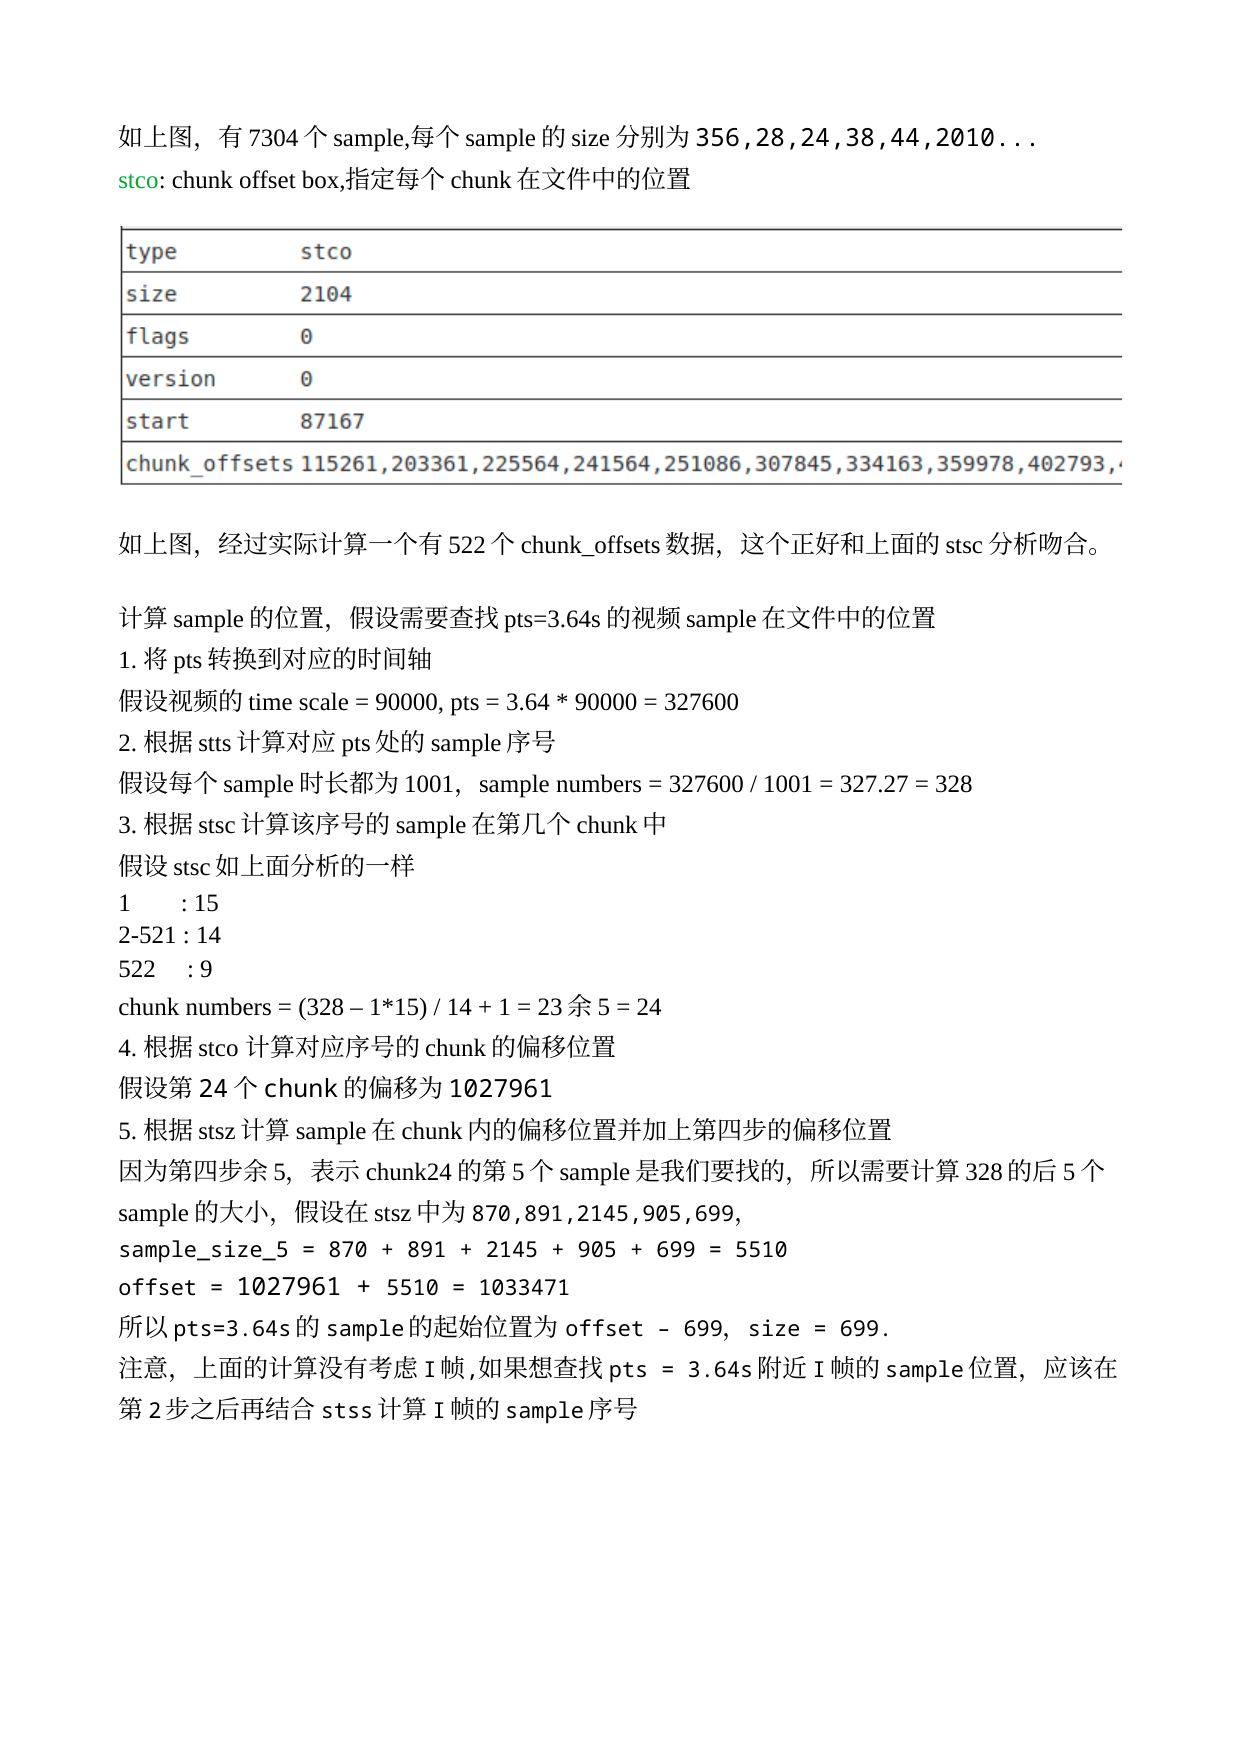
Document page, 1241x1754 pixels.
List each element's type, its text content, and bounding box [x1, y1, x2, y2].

text 所以pts=3.64s的sample的起始位置为 offset – 699，size = 699. [118, 1308, 1122, 1343]
text 1. 将pts转换到对应的时间轴 [118, 640, 1122, 676]
text 因为第四步余5，表示chunk24的第5个sample是我们要找的，所以需要计算328的后5个sample的大小，假设在stsz中为870,891,2145,905,699， [118, 1152, 1122, 1229]
text stco: chunk offset box,指定每个chunk在文件中的位置 [118, 159, 1122, 195]
text 注意，上面的计算没有考虑I帧,如果想查找pts = 3.64s附近I帧的sample位置，应该在第2步之后再结合stss计算I帧的sample序号 [118, 1349, 1122, 1426]
text 假设stsc如上面分析的一样 [118, 846, 1122, 882]
text 2-521 : 14 [118, 921, 1122, 949]
text 4. 根据stco 计算对应序号的chunk的偏移位置 [118, 1028, 1122, 1064]
text 2. 根据stts计算对应pts处的sample序号 [118, 723, 1122, 758]
text 如上图，经过实际计算一个有522个chunk_offsets数据，这个正好和上面的stsc分析吻合。 [118, 524, 1122, 561]
text chunk numbers = (328 – 1*15) / 14 + 1 = 23余5 = 24 [118, 987, 1122, 1023]
text 1 : 15 [118, 888, 1122, 916]
text 5. 根据stsz计算sample在chunk内的偏移位置并加上第四步的偏移位置 [118, 1111, 1122, 1146]
text 假设每个sample时长都为1001，sample numbers = 327600 / 1001 = 327.27 = 328 [118, 764, 1122, 800]
text 如上图，有7304个sample,每个sample的size分别为356,28,24,38,44,2010... [118, 118, 1122, 154]
text offset = 1027961 + 5510 = 1033471 [118, 1268, 1122, 1302]
text sample_size_5 = 870 + 891 + 2145 + 905 + 699 = 5510 [118, 1234, 1122, 1264]
text 522 : 9 [118, 954, 1122, 982]
text 假设第24个chunk的偏移为1027961 [118, 1069, 1122, 1105]
text 计算sample的位置，假设需要查找pts=3.64s的视频sample在文件中的位置 [118, 599, 1122, 635]
text 3. 根据stsc计算该序号的sample在第几个chunk中 [118, 805, 1122, 841]
text 假设视频的time scale = 90000, pts = 3.64 * 90000 = 327600 [118, 681, 1122, 717]
picture [118, 226, 1123, 488]
